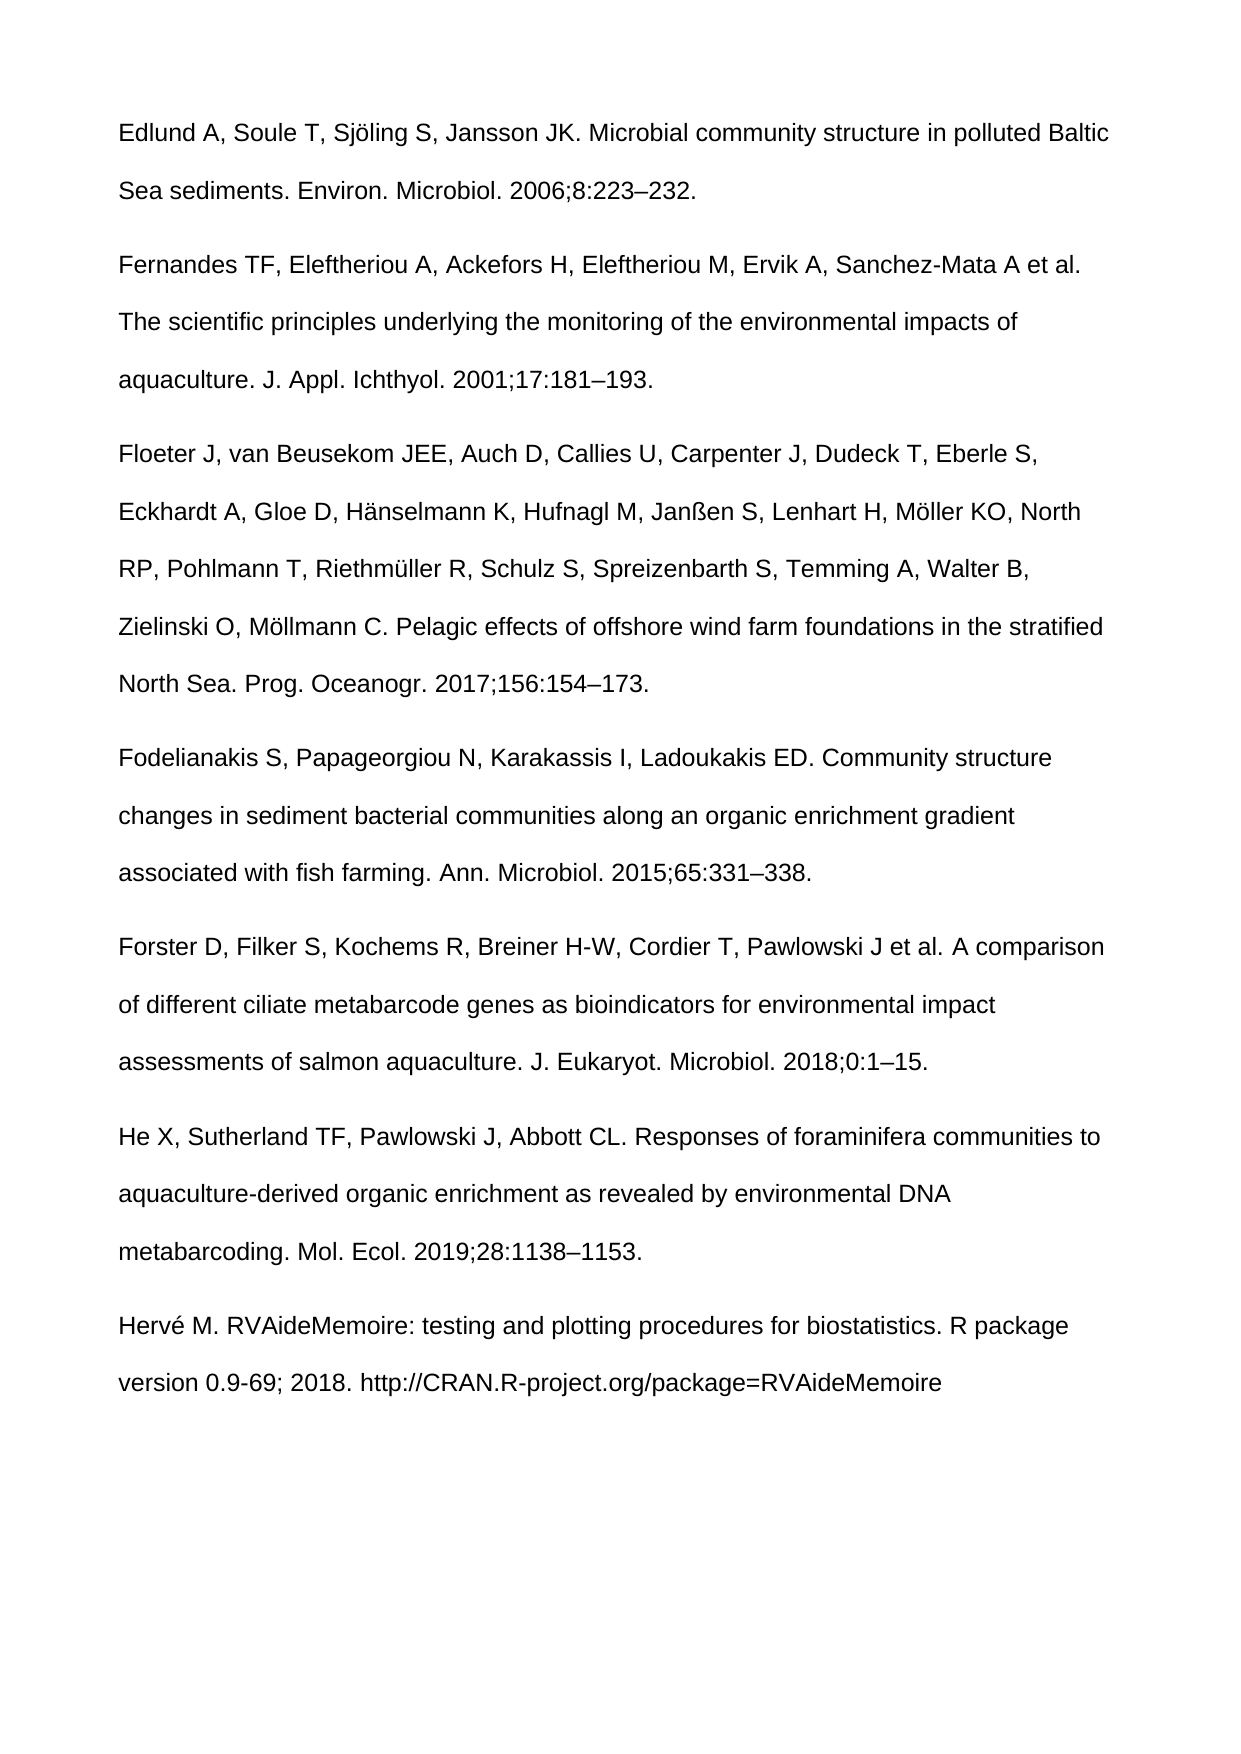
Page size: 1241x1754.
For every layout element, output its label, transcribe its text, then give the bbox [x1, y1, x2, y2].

text Hervé M. RVAideMemoire: testing and plotting procedures for biostatistics. R package version 0.9-69; 2018. http://CRAN.R-project.org/package=RVAideMemoire [118, 1311, 1122, 1397]
text Floeter J, van Beusekom JEE, Auch D, Callies U, Carpenter J, Dudeck T, Eberle S, Eckhardt A, Gloe D, Hänselmann K, Hufnagl M, Janßen S, Lenhart H, Möller KO, North RP, Pohlmann T, Riethmüller R, Schulz S, Spreizenbarth S, Temming A, Walter B, Zielinski O, Möllmann C. Pelagic effects of offshore wind farm foundations in the stratified North Sea. Prog. Oceanogr. 2017;156:154–173. [118, 439, 1122, 698]
text Forster D, Filker S, Kochems R, Breiner H-W, Cordier T, Pawlowski J et al. A comparison of different ciliate metabarcode genes as bioindicators for environmental impact assessments of salmon aquaculture. J. Eukaryot. Microbiol. 2018;0:1–15. [118, 932, 1122, 1076]
text Edlund A, Soule T, Sjöling S, Jansson JK. Microbial community structure in polluted Baltic Sea sediments. Environ. Microbiol. 2006;8:223–232. [118, 118, 1122, 204]
text Fernandes TF, Eleftheriou A, Ackefors H, Eleftheriou M, Ervik A, Sanchez-Mata A et al. The scientific principles underlying the monitoring of the environmental impacts of aquaculture. J. Appl. Ichthyol. 2001;17:181–193. [118, 250, 1122, 393]
text Fodelianakis S, Papageorgiou N, Karakassis I, Ladoukakis ED. Community structure changes in sediment bacterial communities along an organic enrichment gradient associated with fish farming. Ann. Microbiol. 2015;65:331–338. [118, 743, 1122, 887]
text He X, Sutherland TF, Pawlowski J, Abbott CL. Responses of foraminifera communities to aquaculture-derived organic enrichment as revealed by environmental DNA metabarcoding. Mol. Ecol. 2019;28:1138–1153. [118, 1121, 1122, 1265]
